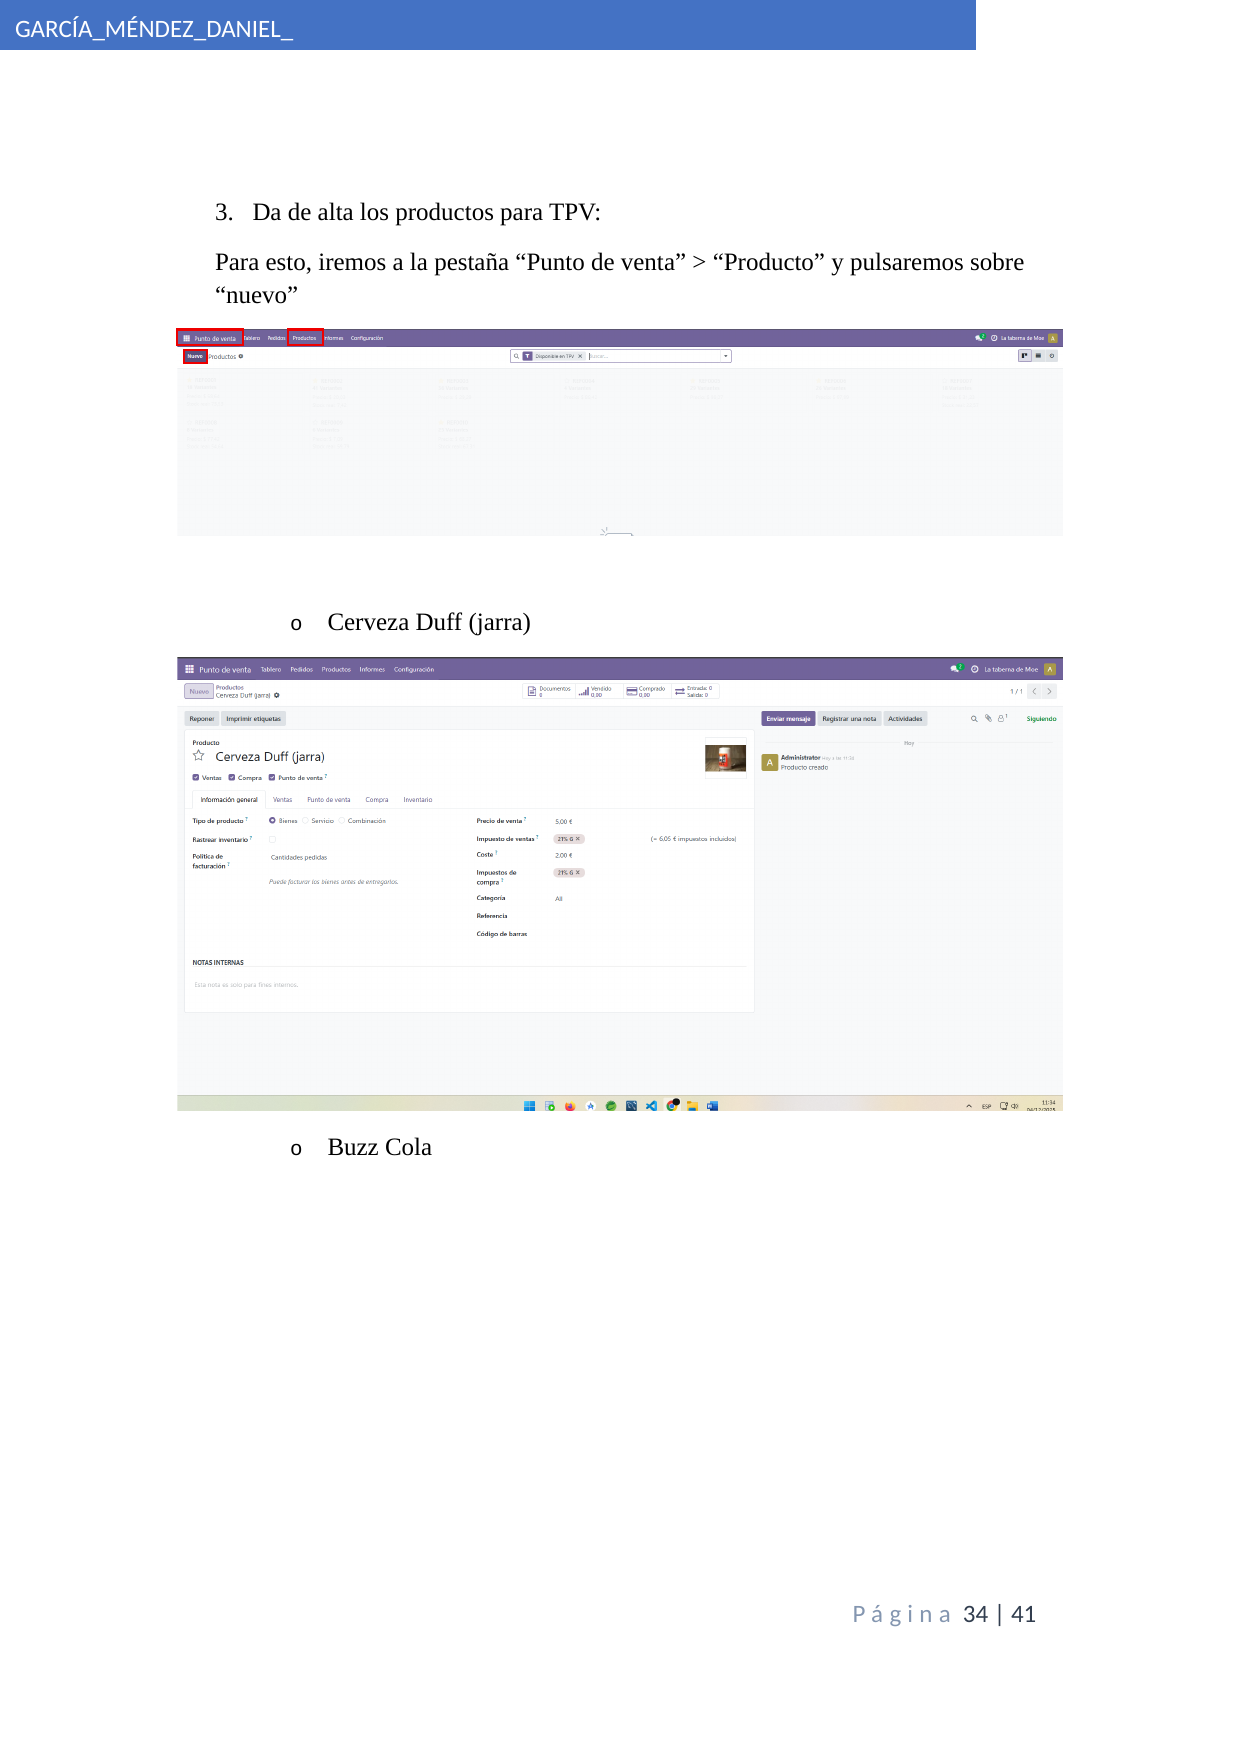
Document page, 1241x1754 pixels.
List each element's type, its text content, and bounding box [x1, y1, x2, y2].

list Cerveza Duff (jarra) [290, 607, 1063, 636]
list Da de alta los productos para TPV: [215, 197, 1063, 226]
list Buzz Cola [290, 1132, 1063, 1162]
text Para esto, iremos a la pestaña “Punto de venta” > “Producto” y pulsaremos sobre “nuevo” [215, 247, 1063, 309]
